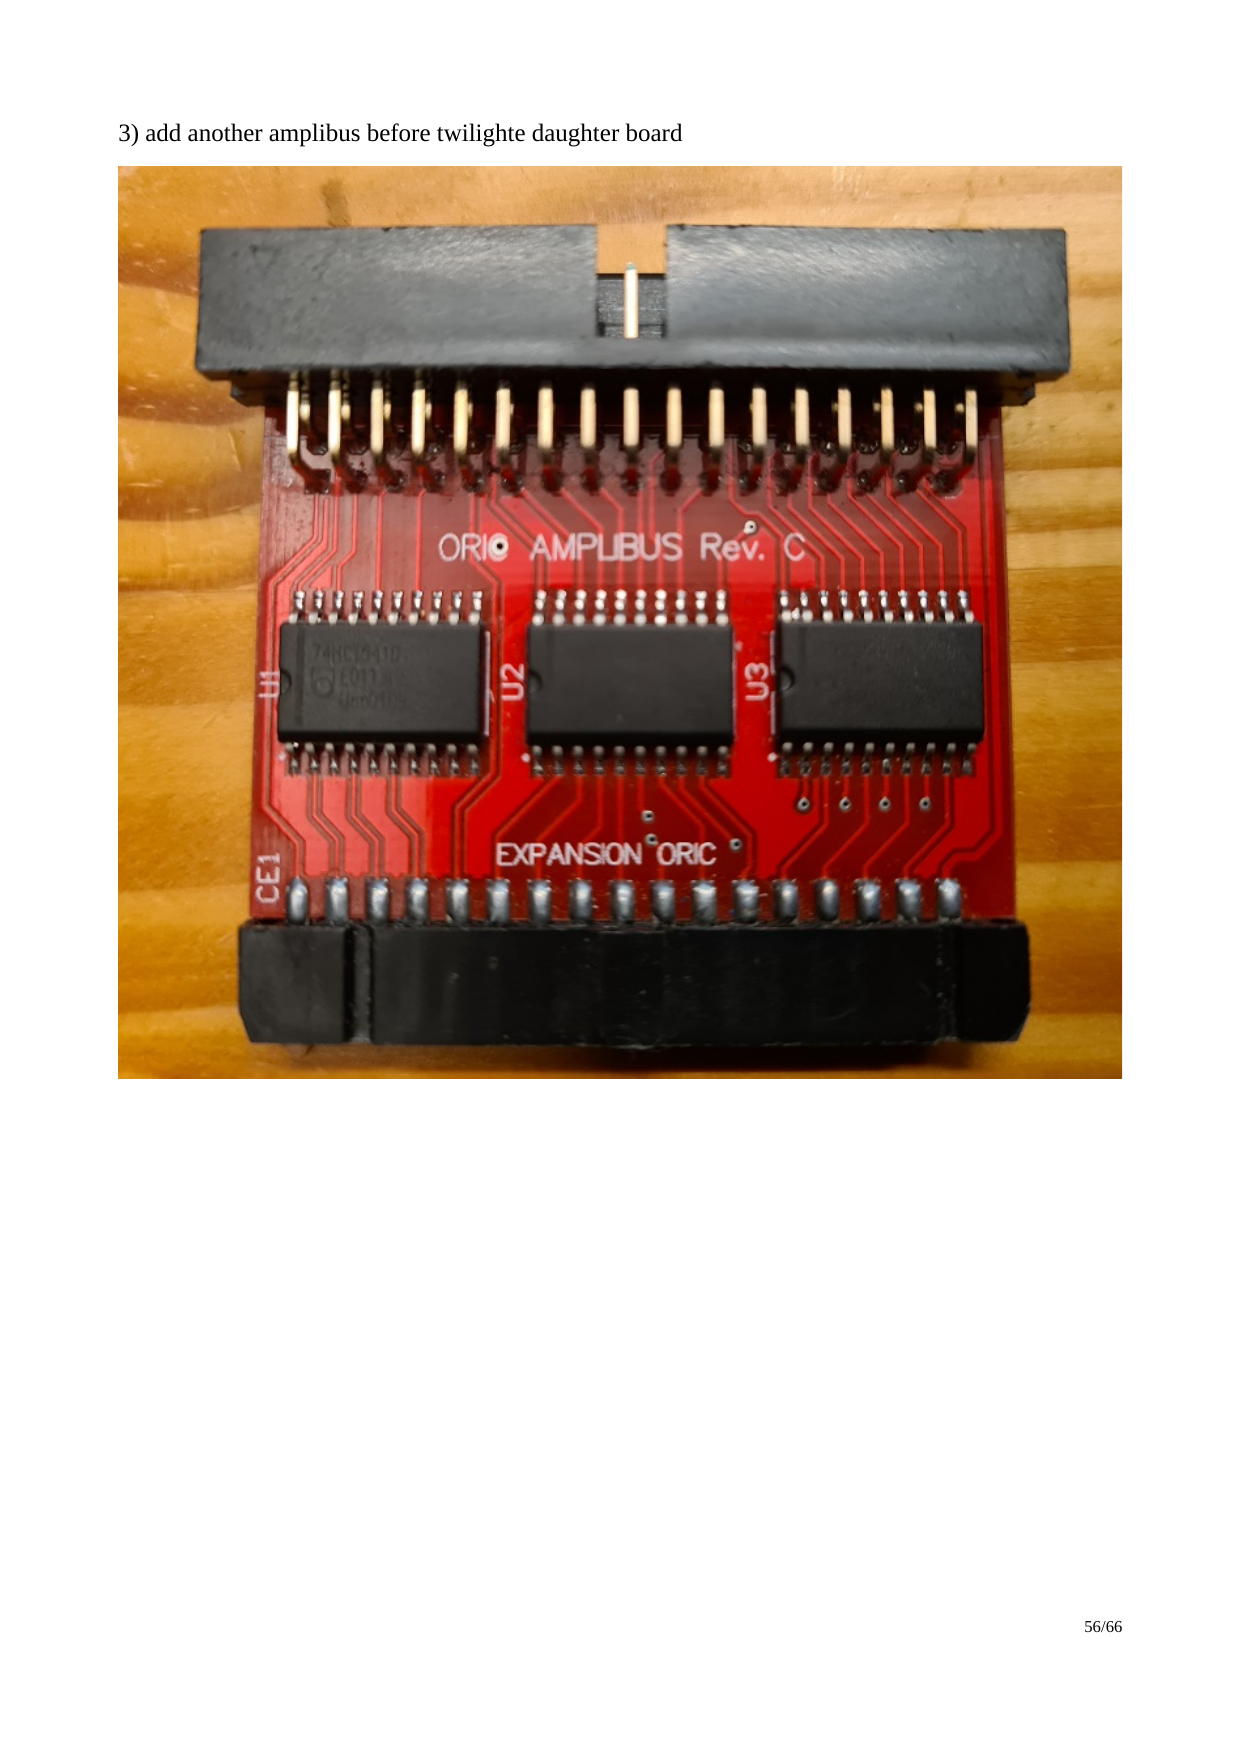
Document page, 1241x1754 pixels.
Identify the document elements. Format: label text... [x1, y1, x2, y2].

picture [118, 166, 1123, 1079]
text 3) add another amplibus before twilighte daughter board [118, 118, 1122, 147]
